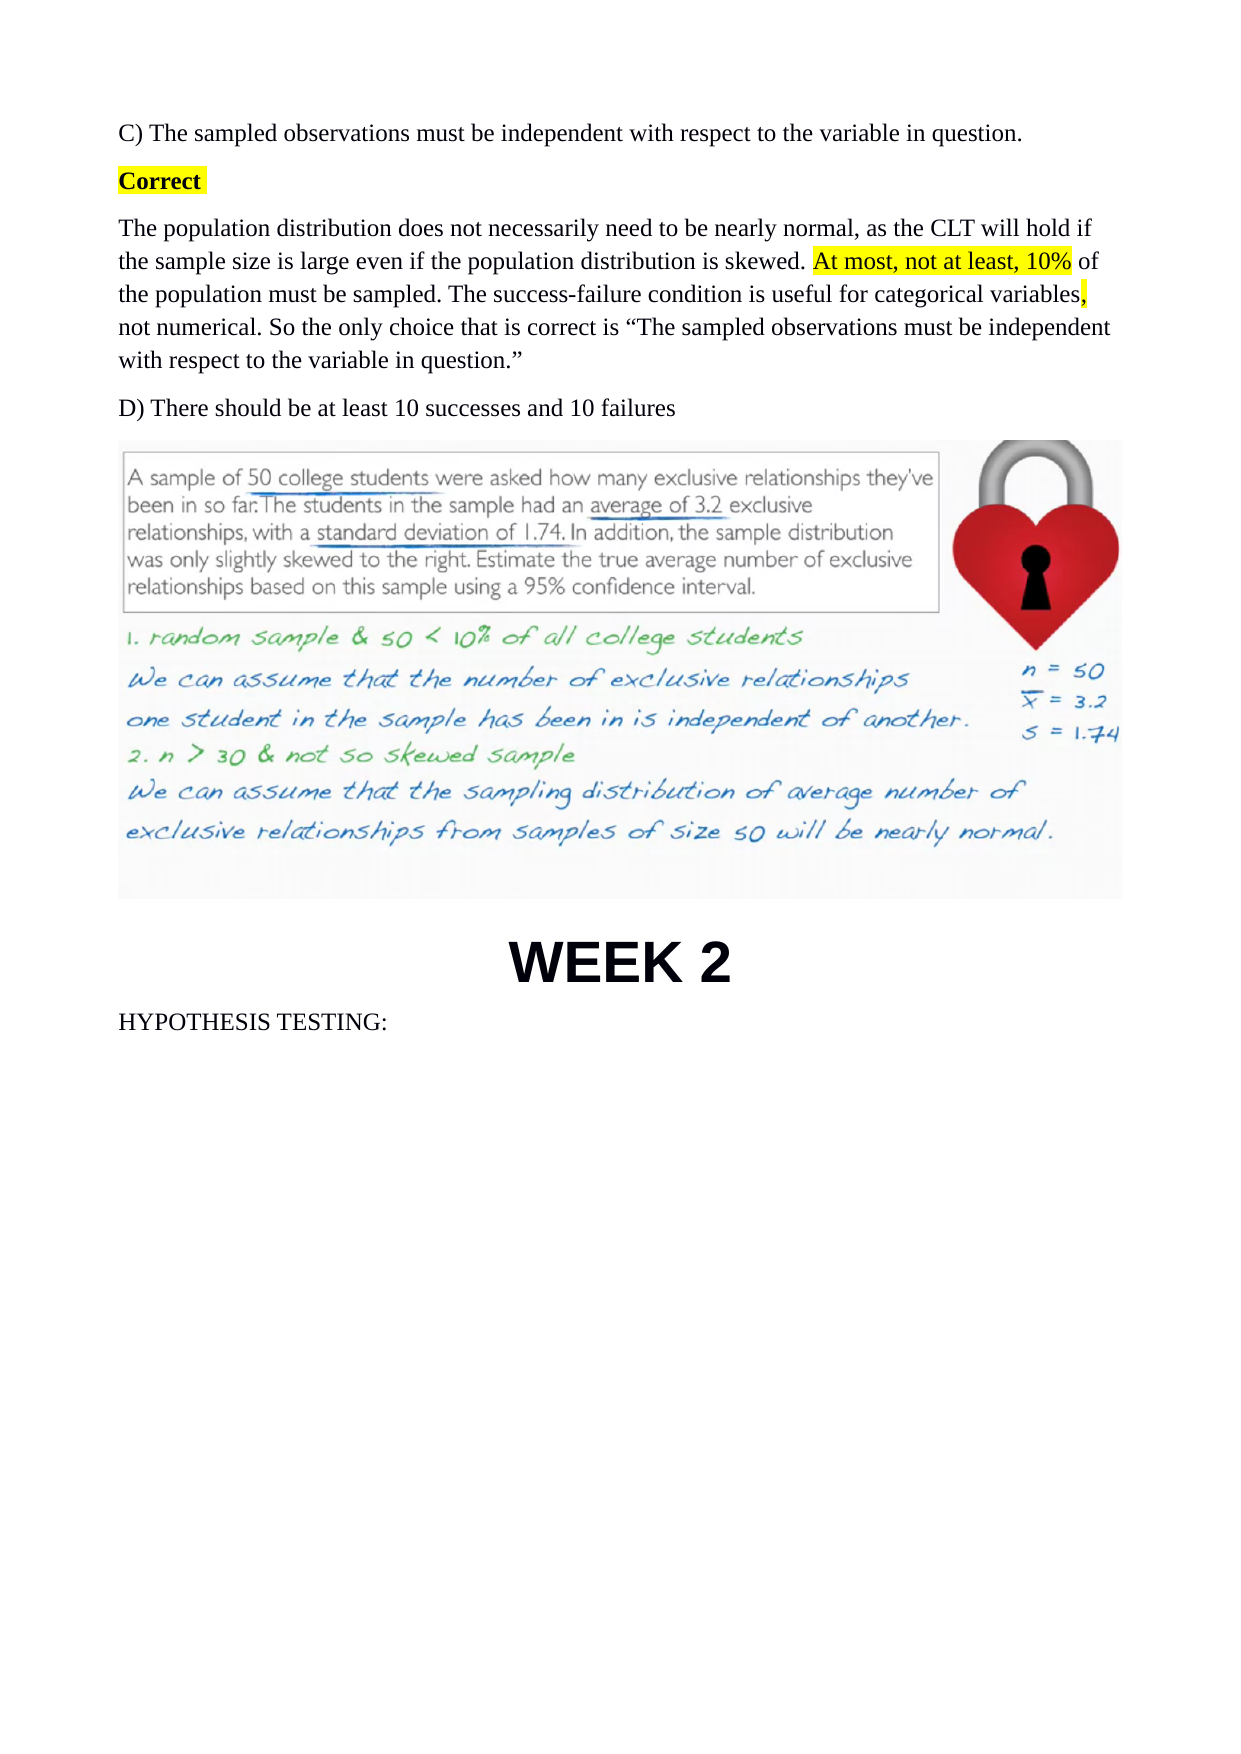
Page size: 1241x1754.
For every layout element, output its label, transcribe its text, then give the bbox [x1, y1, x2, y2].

text D) There should be at least 10 successes and 10 failures [118, 393, 1122, 422]
text Correct [118, 166, 1122, 194]
text HYPOTHESIS TESTING: [118, 1007, 1122, 1036]
text C) The sampled observations must be independent with respect to the variable in question. [118, 118, 1122, 147]
title WEEK 2 [118, 899, 1122, 995]
text The population distribution does not necessarily need to be nearly normal, as the CLT will hold if the sample size is large even if the population distribution is skewed. At most, not at least, 10% of the population must be sampled. The success-failure condition is useful for categorical variables, not numerical. So the only choice that is correct is “The sampled observations must be independent with respect to the variable in question.” [118, 213, 1122, 374]
picture [118, 440, 1123, 899]
